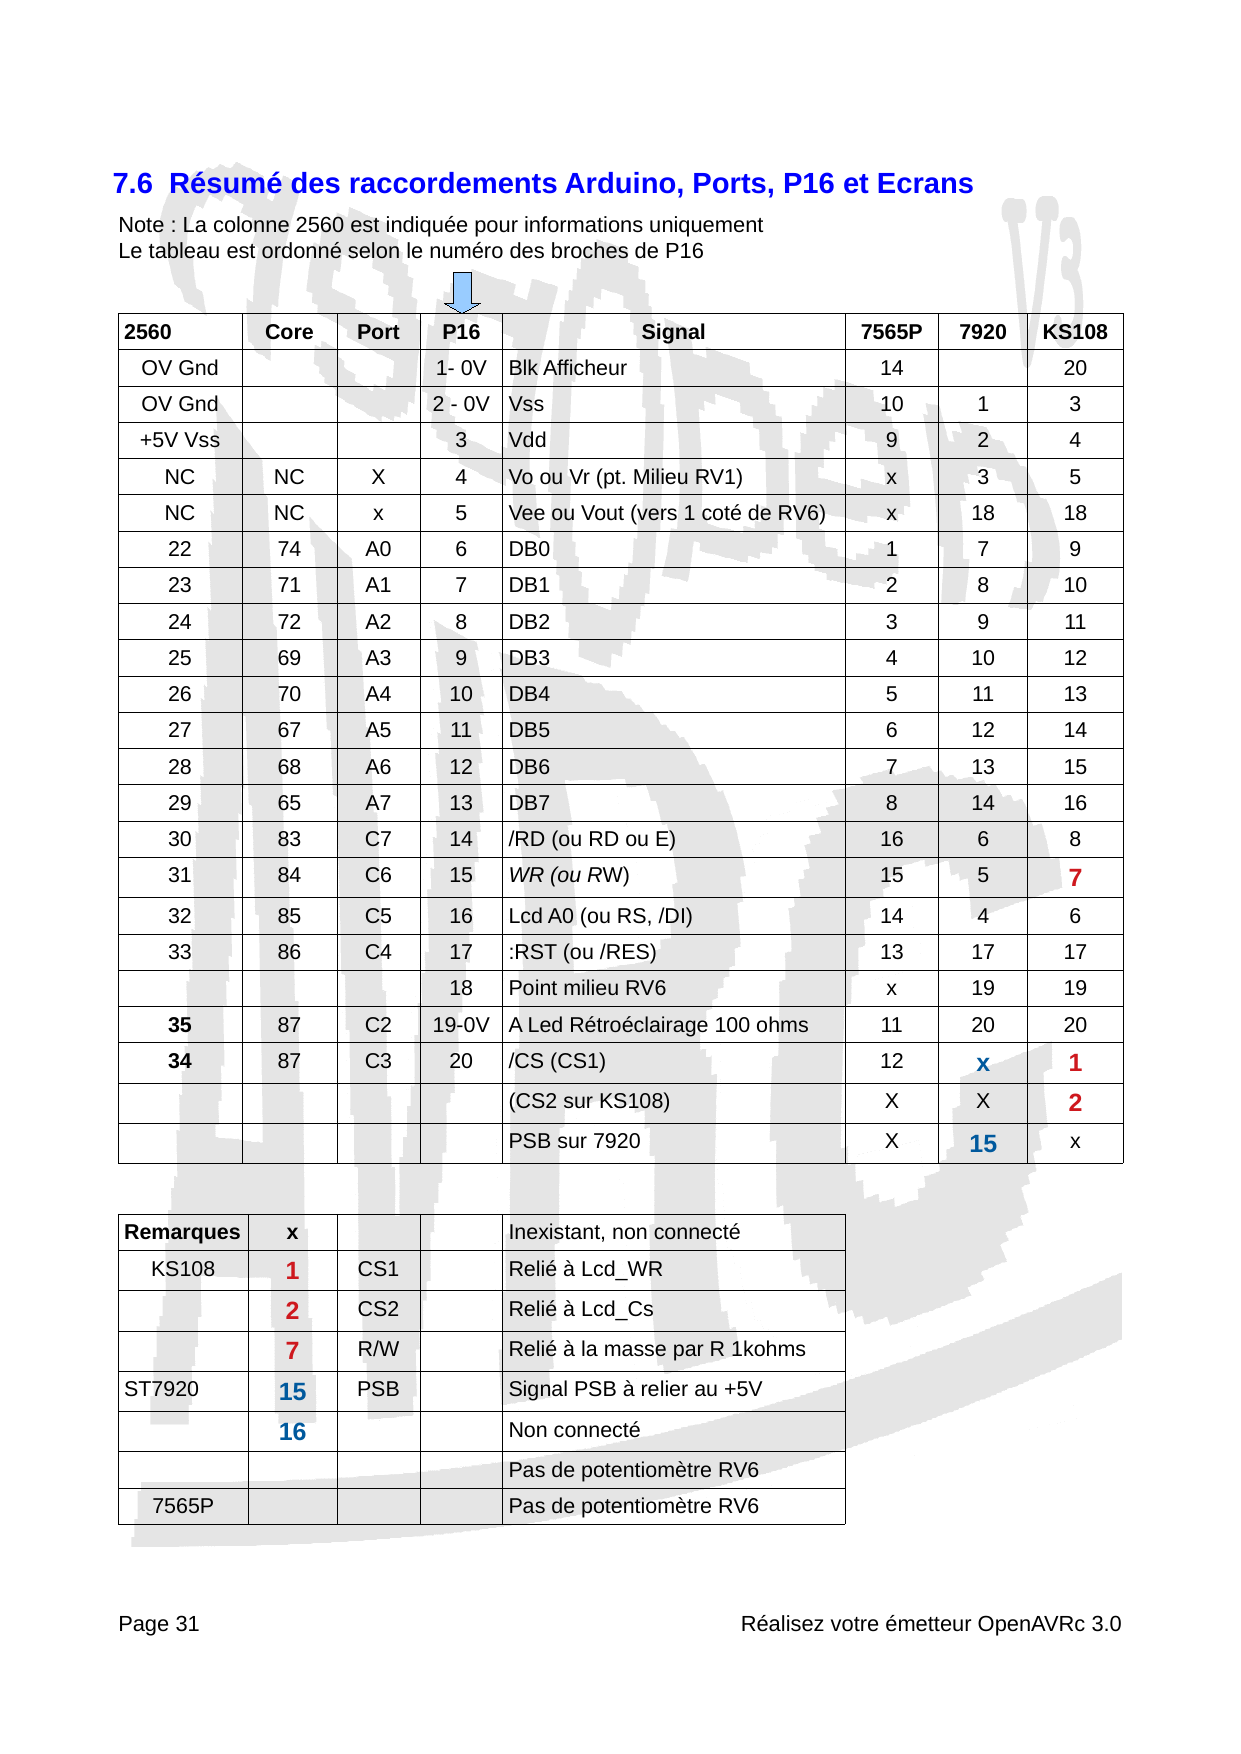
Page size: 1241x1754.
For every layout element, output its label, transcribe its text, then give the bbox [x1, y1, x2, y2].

table_cell 14 [939, 785, 1027, 821]
table_cell 11 [939, 677, 1027, 712]
table_cell Point milieu RV6 [503, 971, 845, 1006]
table_cell 3 [1028, 387, 1123, 422]
table_cell [338, 387, 420, 422]
table_cell [119, 1332, 248, 1371]
table_cell 14 [1028, 713, 1123, 748]
table_cell 11 [421, 713, 502, 748]
table_cell 20 [939, 1007, 1027, 1042]
table_cell [249, 1489, 337, 1524]
table_cell x [939, 1043, 1027, 1082]
table_header [338, 1215, 420, 1250]
table_cell Non connecté [503, 1412, 845, 1451]
table_cell Pas de potentiomètre RV6 [503, 1489, 845, 1524]
table_cell 6 [939, 822, 1027, 857]
table_cell OV Gnd [119, 387, 242, 422]
table_cell [421, 1489, 502, 1524]
table_cell 35 [119, 1007, 242, 1042]
table_cell [243, 350, 337, 386]
table_cell 23 [119, 568, 242, 603]
table_cell 16 [421, 898, 502, 933]
table_cell [338, 423, 420, 458]
table_cell [939, 350, 1027, 386]
table_cell Relié à Lcd_Cs [503, 1291, 845, 1331]
table_cell [249, 1452, 337, 1488]
table_cell X [338, 459, 420, 494]
table_cell 15 [846, 858, 938, 897]
table_cell 9 [846, 423, 938, 458]
table_cell 19 [939, 971, 1027, 1006]
table_cell 87 [243, 1043, 337, 1082]
table_cell 4 [846, 640, 938, 676]
table_cell 13 [1028, 677, 1123, 712]
table_header 2560 [119, 314, 242, 349]
table_cell C2 [338, 1007, 420, 1042]
text Le tableau est ordonné selon le numéro des broches de P16 [118, 237, 1122, 263]
table_cell 32 [119, 898, 242, 933]
table_cell Vss [503, 387, 845, 422]
table_header KS108 [1028, 314, 1123, 349]
table_cell 18 [421, 971, 502, 1006]
table_cell 84 [243, 858, 337, 897]
table_cell 11 [1028, 604, 1123, 639]
table_cell [421, 1372, 502, 1411]
table_cell PSB sur 7920 [503, 1124, 845, 1163]
table_cell Vo ou Vr (pt. Milieu RV1) [503, 459, 845, 494]
table_cell A2 [338, 604, 420, 639]
table_cell [421, 1251, 502, 1290]
table_cell [338, 1412, 420, 1451]
table_cell [421, 1124, 502, 1163]
table_cell 29 [119, 785, 242, 821]
table_cell A6 [338, 749, 420, 784]
table_cell 8 [1028, 822, 1123, 857]
table_cell C3 [338, 1043, 420, 1082]
table_cell 1 [846, 532, 938, 567]
table_cell Blk Afficheur [503, 350, 845, 386]
table_cell :RST (ou /RES) [503, 935, 845, 970]
table_cell Relié à Lcd_WR [503, 1251, 845, 1290]
table_cell [119, 1084, 242, 1123]
table_cell [119, 1291, 248, 1331]
table_cell [421, 1332, 502, 1371]
table_cell DB2 [503, 604, 845, 639]
table_cell [243, 1124, 337, 1163]
table_cell 8 [846, 785, 938, 821]
table_cell 6 [1028, 898, 1123, 933]
text Note : La colonne 2560 est indiquée pour informations uniquement [118, 212, 1122, 237]
table_cell 30 [119, 822, 242, 857]
table_cell 2 [939, 423, 1027, 458]
table_cell Signal PSB à relier au +5V [503, 1372, 845, 1411]
table_cell 69 [243, 640, 337, 676]
table_cell 7 [421, 568, 502, 603]
table_cell 4 [939, 898, 1027, 933]
table_cell 85 [243, 898, 337, 933]
table_header P16 [421, 314, 502, 349]
table_cell NC [243, 459, 337, 494]
table_cell 5 [846, 677, 938, 712]
table_cell PSB [338, 1372, 420, 1411]
table_cell 26 [119, 677, 242, 712]
table_cell 9 [421, 640, 502, 676]
table_cell 13 [939, 749, 1027, 784]
table_cell DB0 [503, 532, 845, 567]
table_cell 5 [421, 495, 502, 531]
table_cell 19-0V [421, 1007, 502, 1042]
table_cell 6 [421, 532, 502, 567]
table_cell x [846, 971, 938, 1006]
table_cell [338, 1084, 420, 1123]
table_cell NC [119, 495, 242, 531]
table_cell 10 [1028, 568, 1123, 603]
table_cell 2 [249, 1291, 337, 1331]
table_cell NC [243, 495, 337, 531]
table_cell 24 [119, 604, 242, 639]
table_cell KS108 [119, 1251, 248, 1290]
table_cell [421, 1084, 502, 1123]
table_cell DB4 [503, 677, 845, 712]
table_header Remarques [119, 1215, 248, 1250]
table_cell [338, 1124, 420, 1163]
table_cell DB6 [503, 749, 845, 784]
table_cell 13 [846, 935, 938, 970]
table_cell 15 [1028, 749, 1123, 784]
table_cell 1 [249, 1251, 337, 1290]
table_cell 18 [939, 495, 1027, 531]
table_cell X [846, 1084, 938, 1123]
table_header [421, 1215, 502, 1250]
table_cell 34 [119, 1043, 242, 1082]
table_cell 7 [1028, 858, 1123, 897]
table_cell C5 [338, 898, 420, 933]
table_cell 83 [243, 822, 337, 857]
table_header Port [338, 314, 420, 349]
table_cell 18 [1028, 495, 1123, 531]
table_cell 22 [119, 532, 242, 567]
table_cell +5V Vss [119, 423, 242, 458]
subtitle 7.6 Résumé des raccordements Arduino, Ports, P16 et Ecrans [112, 166, 1122, 200]
table_header 7565P [846, 314, 938, 349]
table_cell [243, 387, 337, 422]
table_cell WR (ou RW) [503, 858, 845, 897]
table_cell A5 [338, 713, 420, 748]
table_cell X [846, 1124, 938, 1163]
table_cell C6 [338, 858, 420, 897]
table_cell 16 [846, 822, 938, 857]
table_cell A0 [338, 532, 420, 567]
table_cell 4 [1028, 423, 1123, 458]
table_cell 15 [421, 858, 502, 897]
table_cell Lcd A0 (ou RS, /DI) [503, 898, 845, 933]
table_cell [243, 1084, 337, 1123]
table_cell /CS (CS1) [503, 1043, 845, 1082]
table_cell [421, 1452, 502, 1488]
table_cell 65 [243, 785, 337, 821]
table_cell 86 [243, 935, 337, 970]
table_cell [338, 350, 420, 386]
table_cell C4 [338, 935, 420, 970]
table_cell Vdd [503, 423, 845, 458]
table_cell [421, 1412, 502, 1451]
table_cell Pas de potentiomètre RV6 [503, 1452, 845, 1488]
table_cell [338, 1489, 420, 1524]
table_cell 9 [1028, 532, 1123, 567]
table_cell 2 [1028, 1084, 1123, 1123]
table_cell 27 [119, 713, 242, 748]
table_cell 33 [119, 935, 242, 970]
table_cell [119, 1452, 248, 1488]
table_cell 3 [939, 459, 1027, 494]
table_cell 31 [119, 858, 242, 897]
table_cell 12 [846, 1043, 938, 1082]
table_cell /RD (ou RD ou E) [503, 822, 845, 857]
table_cell R/W [338, 1332, 420, 1371]
table_cell 17 [421, 935, 502, 970]
table_header Inexistant, non connecté [503, 1215, 845, 1250]
table_cell 12 [939, 713, 1027, 748]
table_cell 87 [243, 1007, 337, 1042]
table_cell 10 [421, 677, 502, 712]
table_cell DB7 [503, 785, 845, 821]
table_cell [338, 1452, 420, 1488]
table_cell 13 [421, 785, 502, 821]
table_cell X [939, 1084, 1027, 1123]
table_cell 71 [243, 568, 337, 603]
table_cell 17 [1028, 935, 1123, 970]
table_cell DB1 [503, 568, 845, 603]
table_cell [243, 423, 337, 458]
table_cell 20 [1028, 1007, 1123, 1042]
table_cell 7 [249, 1332, 337, 1371]
table_cell 17 [939, 935, 1027, 970]
table_cell 11 [846, 1007, 938, 1042]
table_cell 70 [243, 677, 337, 712]
table_cell OV Gnd [119, 350, 242, 386]
table_cell 2 [846, 568, 938, 603]
table_cell 12 [1028, 640, 1123, 676]
table_cell A4 [338, 677, 420, 712]
table_cell A1 [338, 568, 420, 603]
table_cell 28 [119, 749, 242, 784]
table_cell 12 [421, 749, 502, 784]
table_cell 4 [421, 459, 502, 494]
table_cell x [338, 495, 420, 531]
table_header Signal [503, 314, 845, 349]
table_cell 10 [846, 387, 938, 422]
table_cell 16 [1028, 785, 1123, 821]
table_cell 10 [939, 640, 1027, 676]
table_cell 2 - 0V [421, 387, 502, 422]
table_cell 3 [846, 604, 938, 639]
table_cell NC [119, 459, 242, 494]
table_cell 74 [243, 532, 337, 567]
table_cell 14 [846, 898, 938, 933]
table_cell 9 [939, 604, 1027, 639]
table_cell 7 [939, 532, 1027, 567]
table_cell 15 [249, 1372, 337, 1411]
table_cell [421, 1291, 502, 1331]
table_cell 1 [939, 387, 1027, 422]
table_header x [249, 1215, 337, 1250]
table_cell Relié à la masse par R 1kohms [503, 1332, 845, 1371]
table_cell 5 [1028, 459, 1123, 494]
table_cell 3 [421, 423, 502, 458]
table_cell 16 [249, 1412, 337, 1451]
table_cell [119, 971, 242, 1006]
table_cell [119, 1124, 242, 1163]
table_cell [338, 971, 420, 1006]
table_cell Vee ou Vout (vers 1 coté de RV6) [503, 495, 845, 531]
table_header Core [243, 314, 337, 349]
table_cell 6 [846, 713, 938, 748]
table_cell x [846, 495, 938, 531]
table_cell 8 [939, 568, 1027, 603]
table_cell 1 [1028, 1043, 1123, 1082]
table_cell A7 [338, 785, 420, 821]
table_cell 5 [939, 858, 1027, 897]
table_cell 7565P [119, 1489, 248, 1524]
table_header 7920 [939, 314, 1027, 349]
table_cell CS1 [338, 1251, 420, 1290]
table_cell 19 [1028, 971, 1123, 1006]
table_cell 15 [939, 1124, 1027, 1163]
table_cell 67 [243, 713, 337, 748]
table_cell DB3 [503, 640, 845, 676]
table_cell 68 [243, 749, 337, 784]
table_cell C7 [338, 822, 420, 857]
table_cell 7 [846, 749, 938, 784]
table_cell 1- 0V [421, 350, 502, 386]
table_cell 20 [1028, 350, 1123, 386]
table_cell (CS2 sur KS108) [503, 1084, 845, 1123]
table_cell 8 [421, 604, 502, 639]
table_cell x [846, 459, 938, 494]
table_cell x [1028, 1124, 1123, 1163]
table_cell 72 [243, 604, 337, 639]
table_cell DB5 [503, 713, 845, 748]
table_cell [119, 1412, 248, 1451]
table_cell CS2 [338, 1291, 420, 1331]
table_cell ST7920 [119, 1372, 248, 1411]
table_cell 20 [421, 1043, 502, 1082]
table_cell [243, 971, 337, 1006]
table_cell 25 [119, 640, 242, 676]
table_cell 14 [846, 350, 938, 386]
table_cell 14 [421, 822, 502, 857]
table_cell A3 [338, 640, 420, 676]
table_cell A Led Rétroéclairage 100 ohms [503, 1007, 845, 1042]
